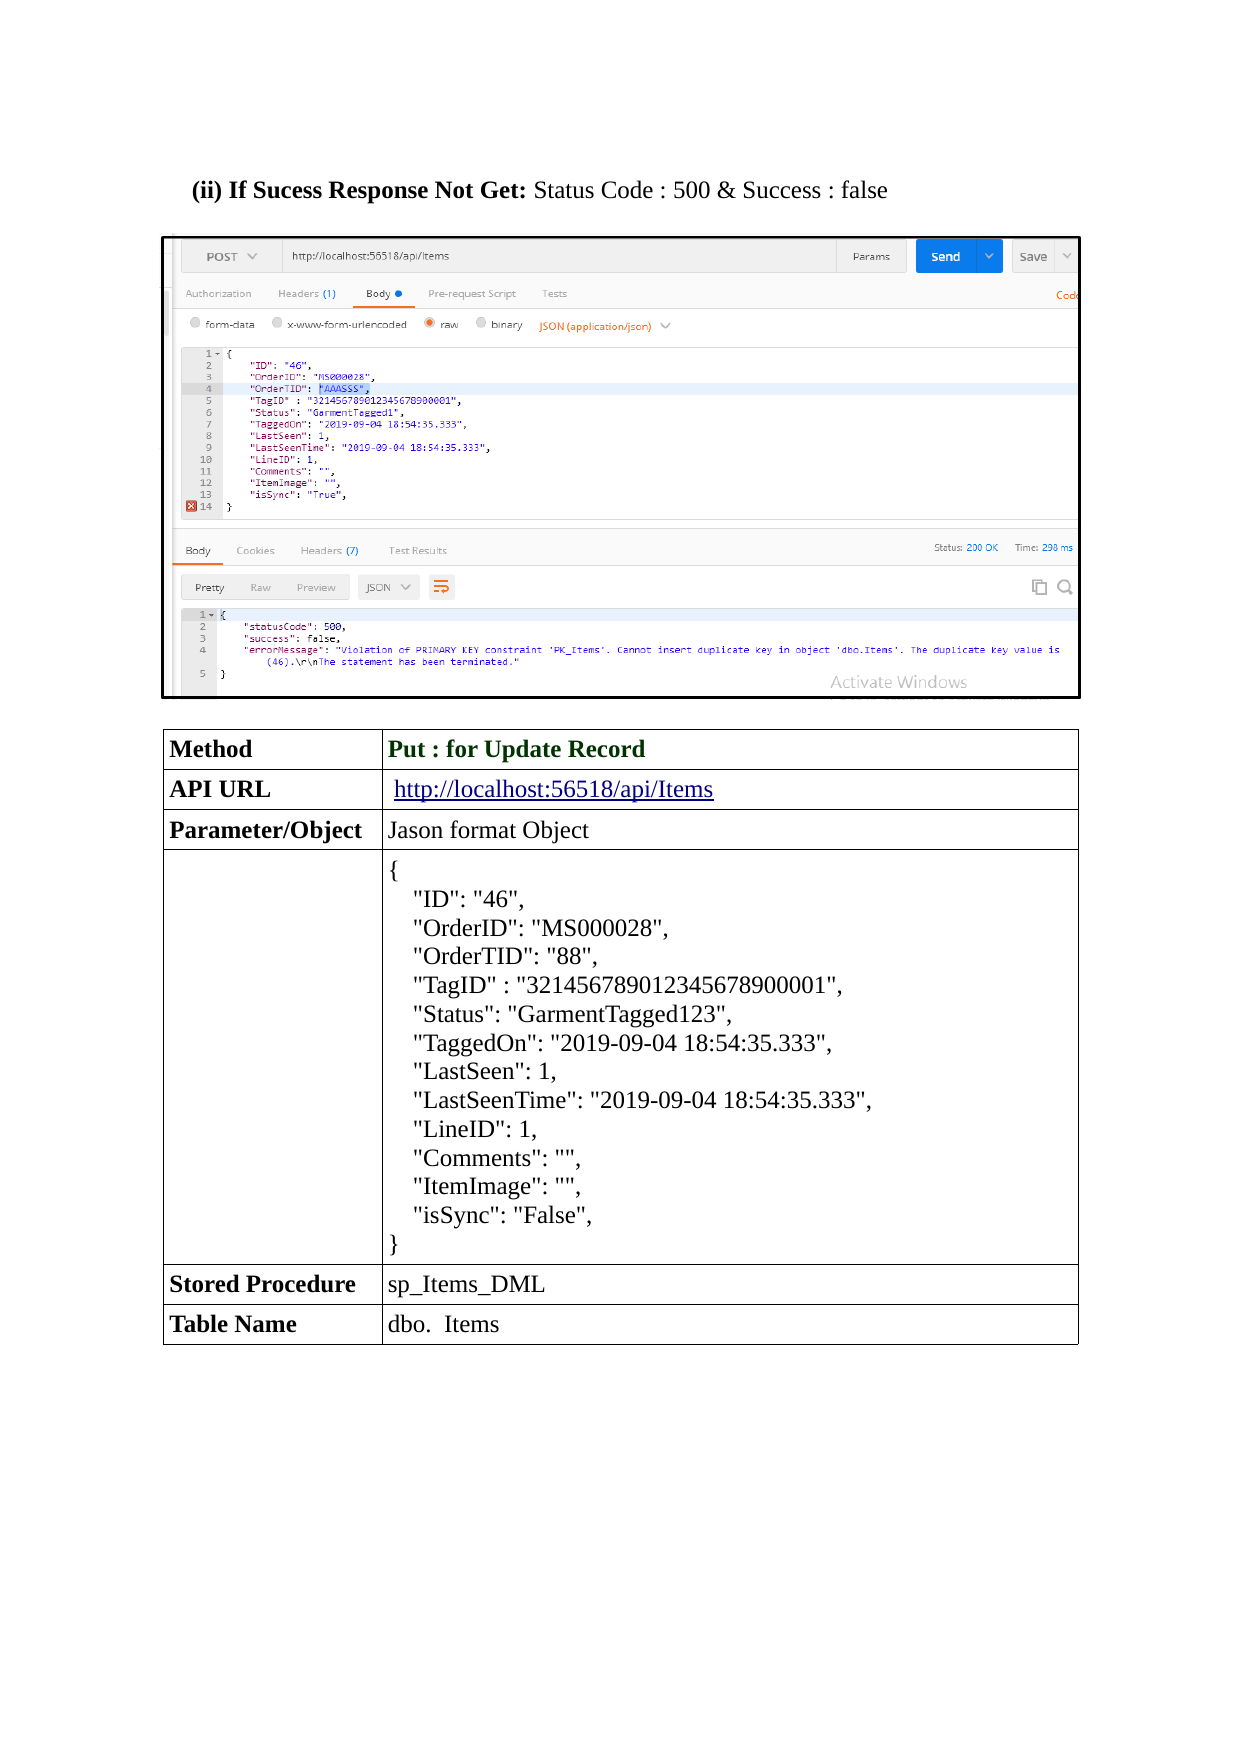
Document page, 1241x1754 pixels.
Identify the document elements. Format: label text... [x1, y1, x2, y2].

table_cell [164, 850, 382, 1263]
text (ii) If Sucess Response Not Get: Status Code : 500 & Success : false [118, 176, 1122, 204]
table_cell Table Name [164, 1305, 382, 1344]
table_cell sp_Items_DML [383, 1265, 1078, 1304]
table_header Method [164, 730, 382, 769]
table_cell Stored Procedure [164, 1265, 382, 1304]
table_cell http://localhost:56518/api/Items [383, 770, 1078, 809]
table_cell Jason format Object [383, 810, 1078, 849]
picture [159, 233, 1082, 700]
table_cell dbo. Items [383, 1305, 1078, 1344]
table_cell Parameter/Object [164, 810, 382, 849]
table_header Put : for Update Record [383, 730, 1078, 769]
table_cell API URL [164, 770, 382, 809]
table_cell { "ID": "46", "OrderID": "MS000028", "OrderTID": "88", "TagID" : "321456789012345678900001", "Status": "GarmentTagged123", "TaggedOn": "2019-09-04 18:54:35.333", "LastSeen": 1, "LastSeenTime": "2019-09-04 18:54:35.333", "LineID": 1, "Comments": "", "ItemImage": "", "isSync": "False", } [383, 850, 1078, 1263]
